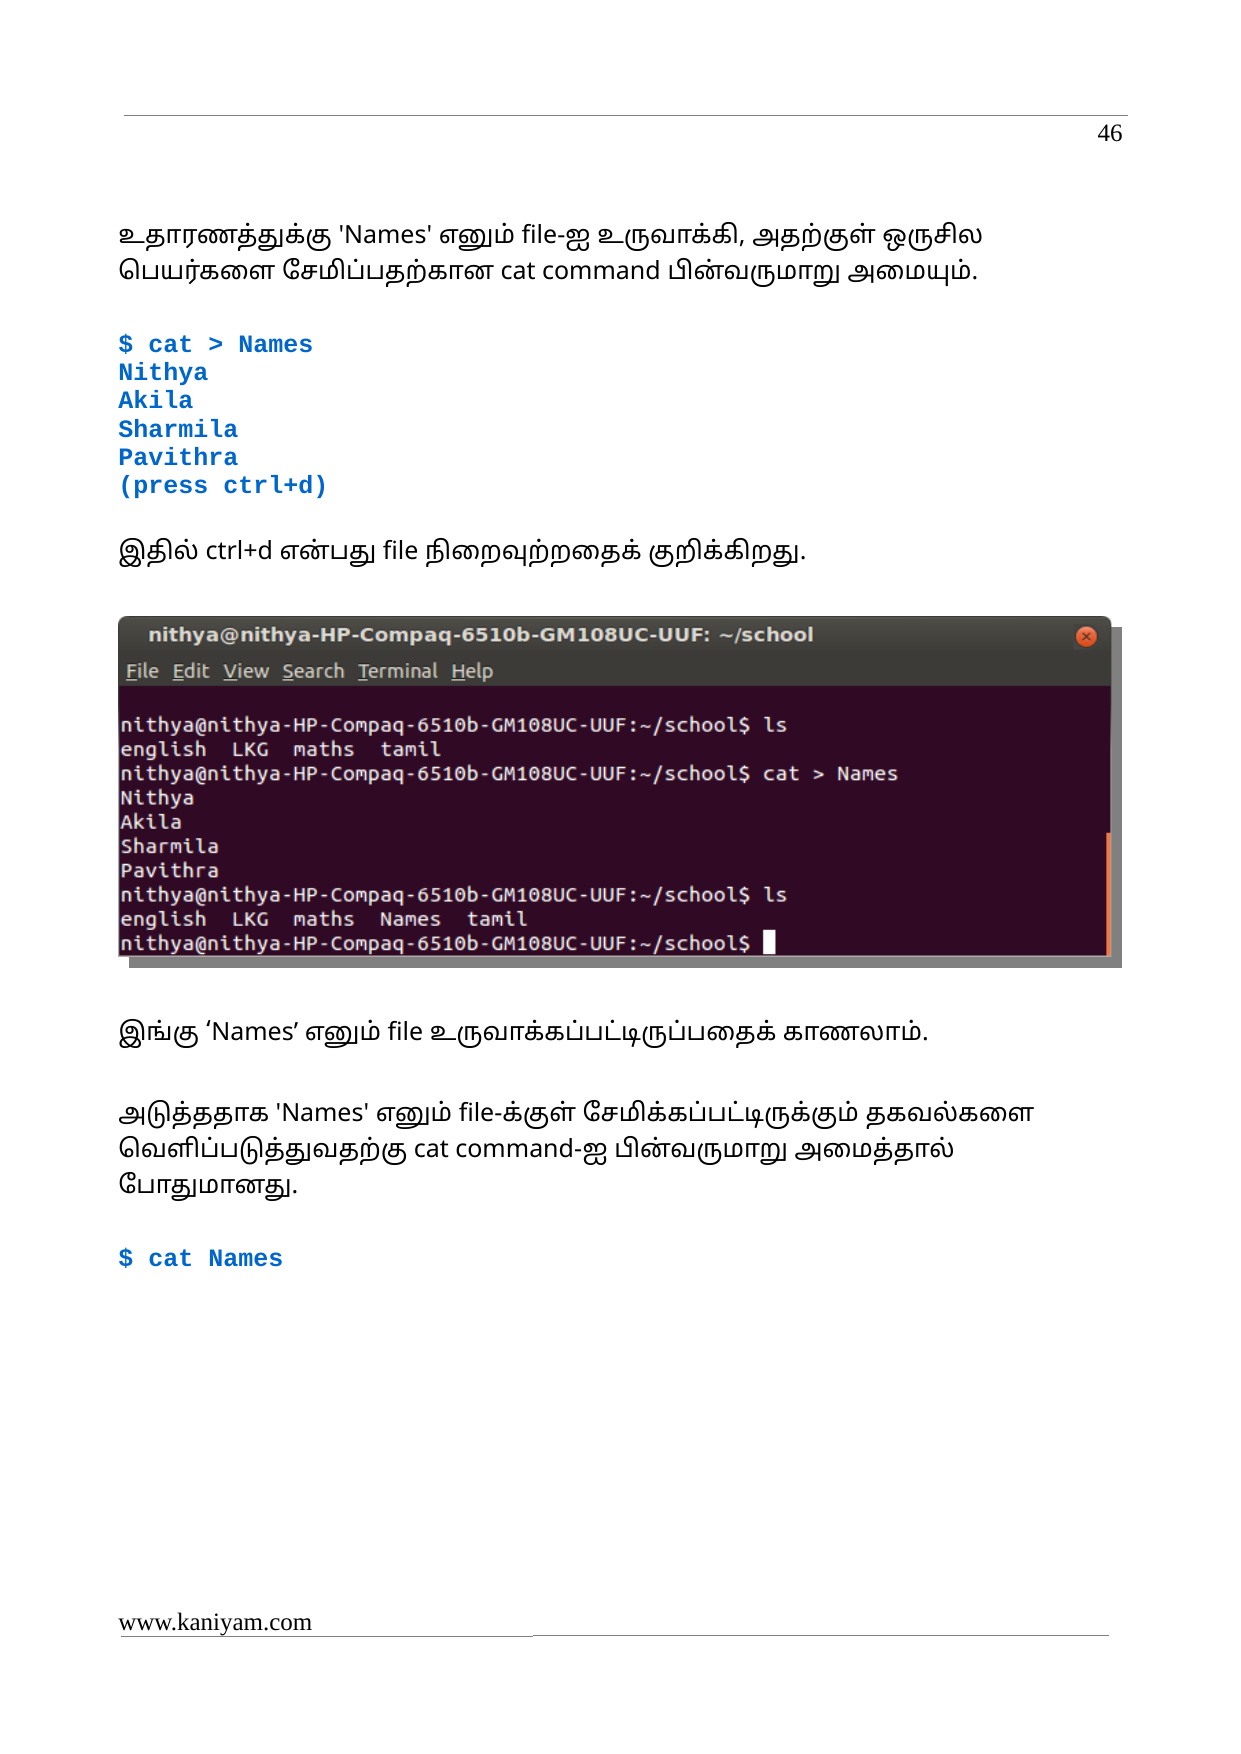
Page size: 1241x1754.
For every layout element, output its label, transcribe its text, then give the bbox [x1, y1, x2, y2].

text இதில் ctrl+d என்பது file நிறைவுற்றதைக் குறிக்கிறது. [118, 532, 1122, 568]
text Pavithra [118, 444, 1122, 473]
text Sharmila [118, 416, 1122, 444]
text (press ctrl+d) [118, 473, 1122, 501]
text உதாரணத்துக்கு 'Names' எனும் file-ஐ உருவாக்கி, அதற்குள் ஒருசில பெயர்களை சேமிப்பதற்கான cat command பின்வருமாறு அமையும். [118, 216, 1122, 288]
text $ cat Names [118, 1246, 1122, 1274]
text இங்கு ‘Names’ எனும் file உருவாக்கப்பட்டிருப்பதைக் காணலாம். [118, 1013, 1122, 1049]
text Nithya [118, 359, 1122, 388]
text $ cat > Names [118, 331, 1122, 359]
text அடுத்ததாக 'Names' எனும் file-க்குள் சேமிக்கப்பட்டிருக்கும் தகவல்களை வெளிப்படுத்துவதற்கு cat command-ஐ பின்வருமாறு அமைத்தால் போதுமானது. [118, 1095, 1122, 1203]
picture [118, 616, 1112, 957]
text Akila [118, 388, 1122, 416]
